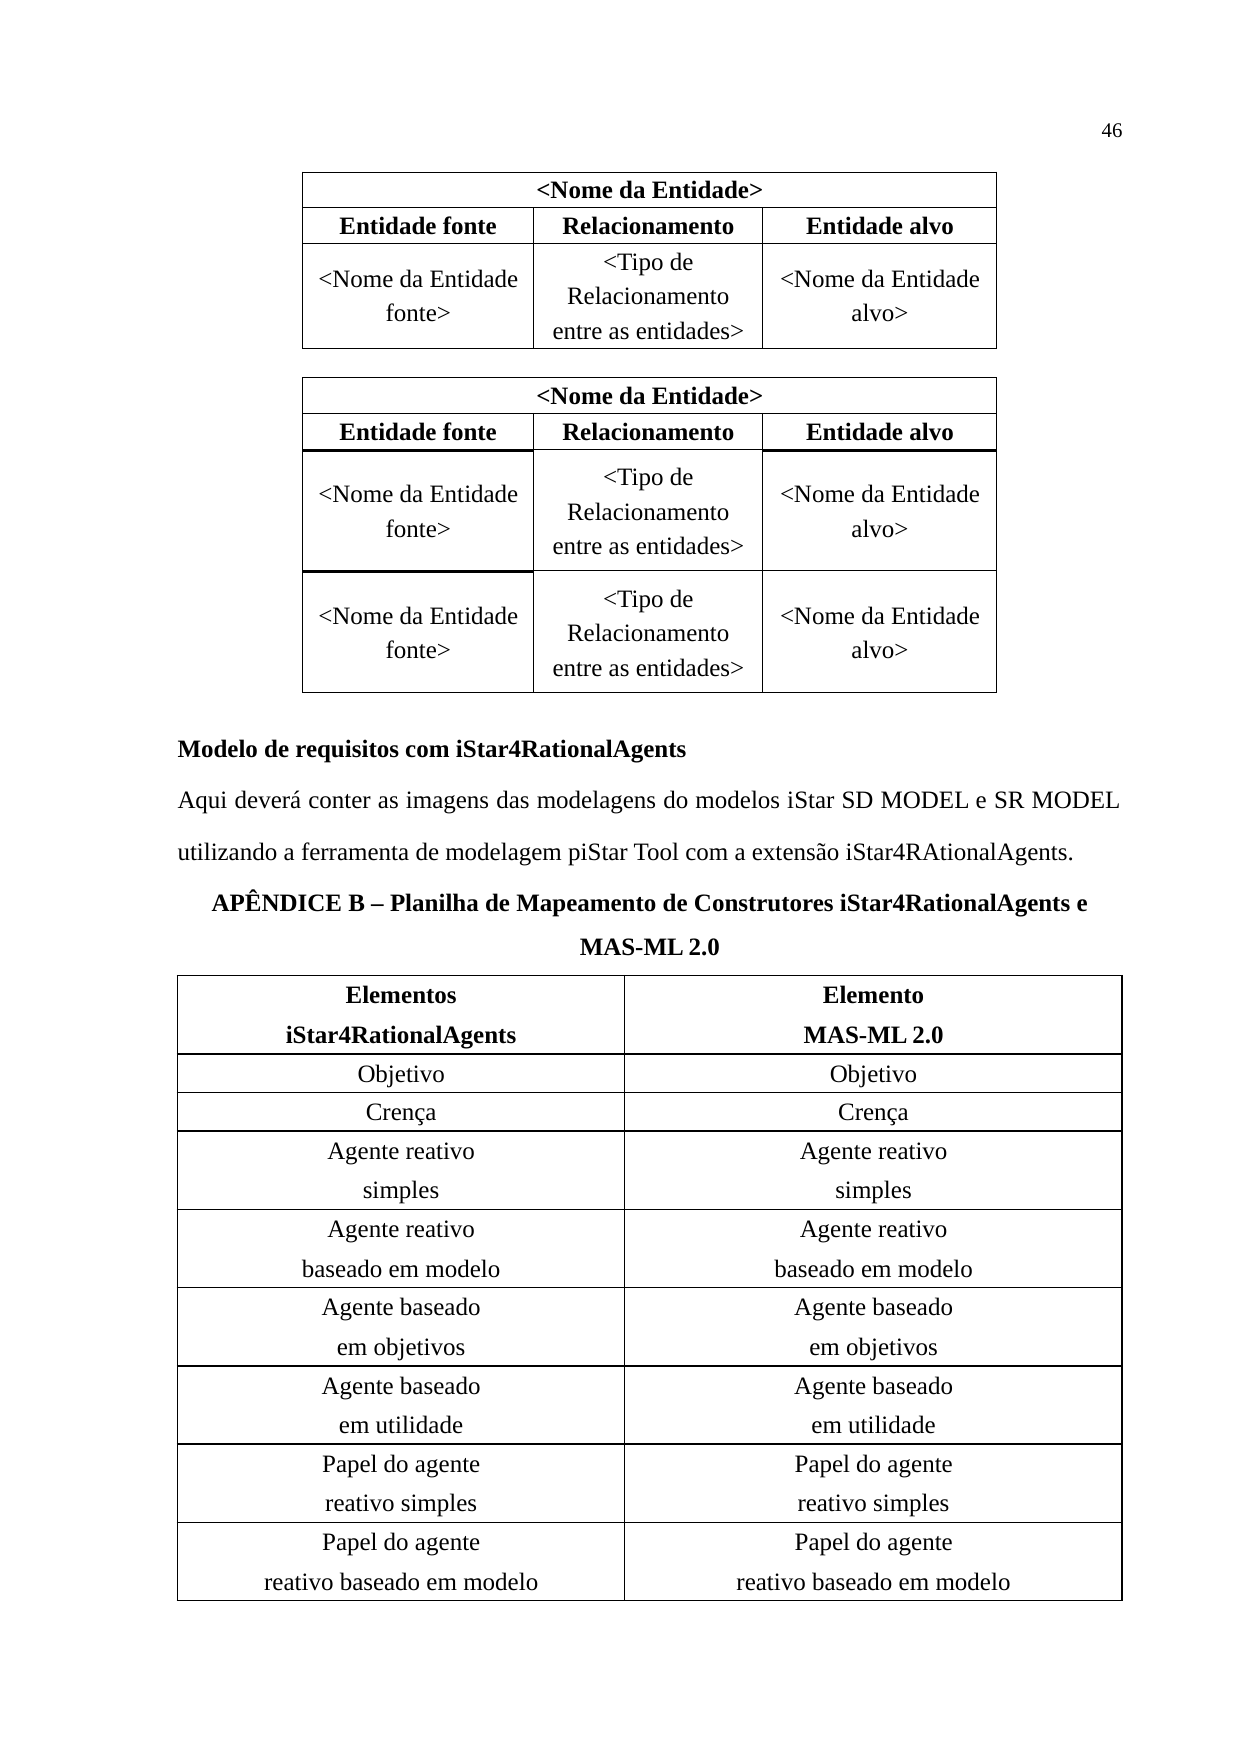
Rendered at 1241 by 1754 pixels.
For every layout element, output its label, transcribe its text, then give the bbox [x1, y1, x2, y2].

table_cell <Nome da Entidade alvo> [763, 244, 996, 347]
table_cell <Nome da Entidade fonte> [303, 573, 533, 692]
table_header <Nome da Entidade> [303, 173, 996, 207]
table_cell <Tipo de Relacionamento entre as entidades> [534, 244, 762, 347]
text Modelo de requisitos com iStar4RationalAgents [177, 734, 1122, 763]
table_cell Agente baseado em utilidade [625, 1367, 1121, 1443]
table_cell Entidade alvo [763, 208, 996, 243]
table_cell Entidade fonte [303, 208, 533, 243]
table_cell <Tipo de Relacionamento entre as entidades> [534, 571, 762, 692]
table_cell <Nome da Entidade alvo> [763, 571, 996, 692]
table_header <Nome da Entidade> [303, 378, 996, 413]
table_header Elemento MAS-ML 2.0 [625, 976, 1121, 1053]
table_cell <Nome da Entidade fonte> [303, 452, 533, 570]
table_cell Objetivo [625, 1055, 1121, 1092]
table_cell Agente reativo baseado em modelo [178, 1210, 624, 1287]
table_cell Objetivo [178, 1055, 624, 1092]
table_cell Agente reativo simples [178, 1132, 624, 1208]
table_cell Relacionamento [534, 208, 762, 243]
text APÊNDICE B – Planilha de Mapeamento de Construtores iStar4RationalAgents e MAS-ML 2.0 [177, 888, 1122, 960]
table_cell Entidade alvo [763, 414, 996, 448]
table_cell Relacionamento [534, 414, 762, 448]
table_cell <Tipo de Relacionamento entre as entidades> [534, 450, 762, 570]
table_cell Crença [178, 1093, 624, 1130]
table_cell Agente baseado em objetivos [625, 1288, 1121, 1365]
table_header Elementos iStar4RationalAgents [178, 976, 624, 1053]
table_cell Papel do agente reativo simples [178, 1445, 624, 1521]
text Aqui deverá conter as imagens das modelagens do modelos iStar SD MODEL e SR MODEL utilizando a ferramenta de modelagem piStar Tool com a extensão iStar4RAtionalAgents. [177, 786, 1122, 866]
table_cell Agente reativo baseado em modelo [625, 1210, 1121, 1287]
table_cell Papel do agente reativo baseado em modelo [178, 1523, 624, 1600]
table_cell <Nome da Entidade fonte> [303, 244, 533, 347]
table_cell Papel do agente reativo simples [625, 1445, 1121, 1521]
table_cell Agente reativo simples [625, 1132, 1121, 1208]
table_cell Agente baseado em utilidade [178, 1367, 624, 1443]
table_cell Papel do agente reativo baseado em modelo [625, 1523, 1121, 1600]
table_cell Agente baseado em objetivos [178, 1288, 624, 1365]
table_cell Entidade fonte [303, 414, 533, 448]
table_cell Crença [625, 1093, 1121, 1130]
table_cell <Nome da Entidade alvo> [763, 452, 996, 570]
